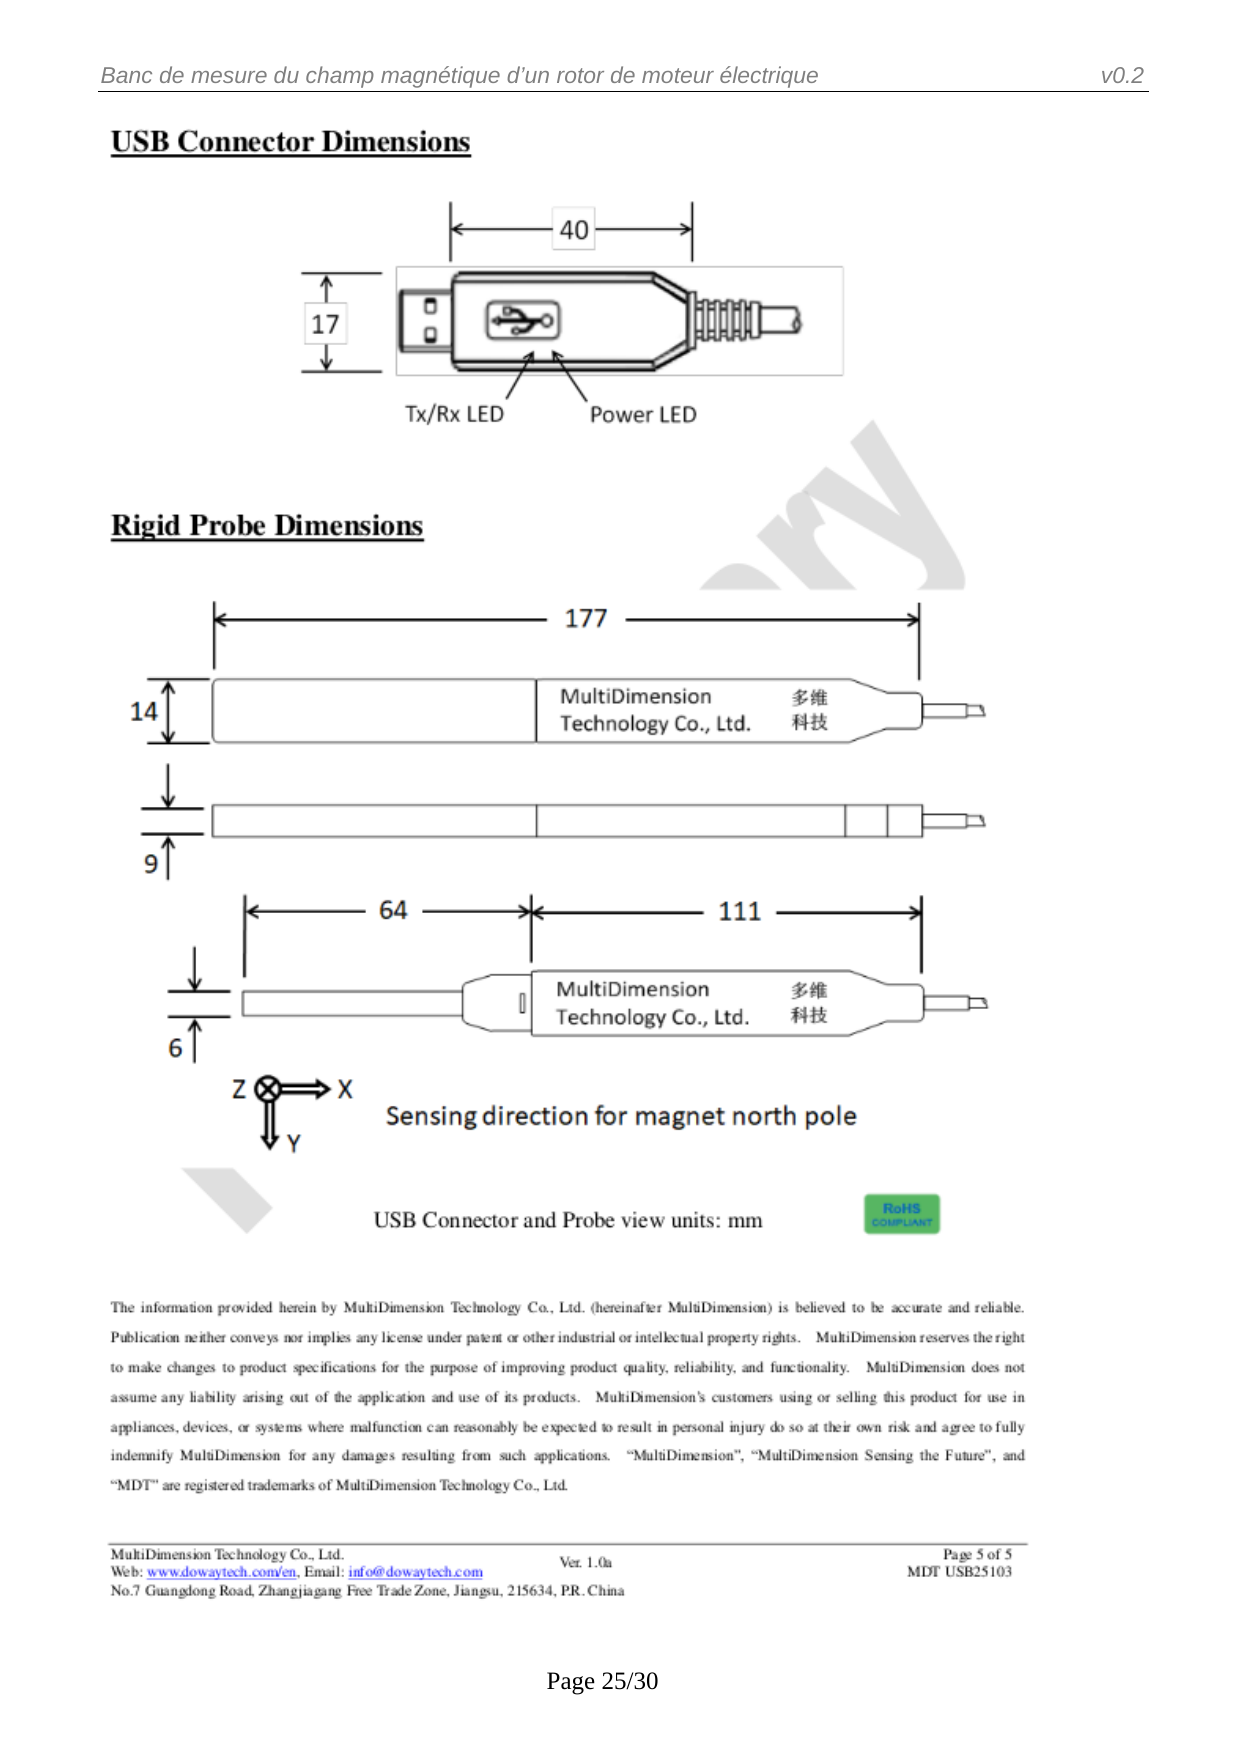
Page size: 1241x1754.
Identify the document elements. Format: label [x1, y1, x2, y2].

picture [100, 120, 1035, 1608]
